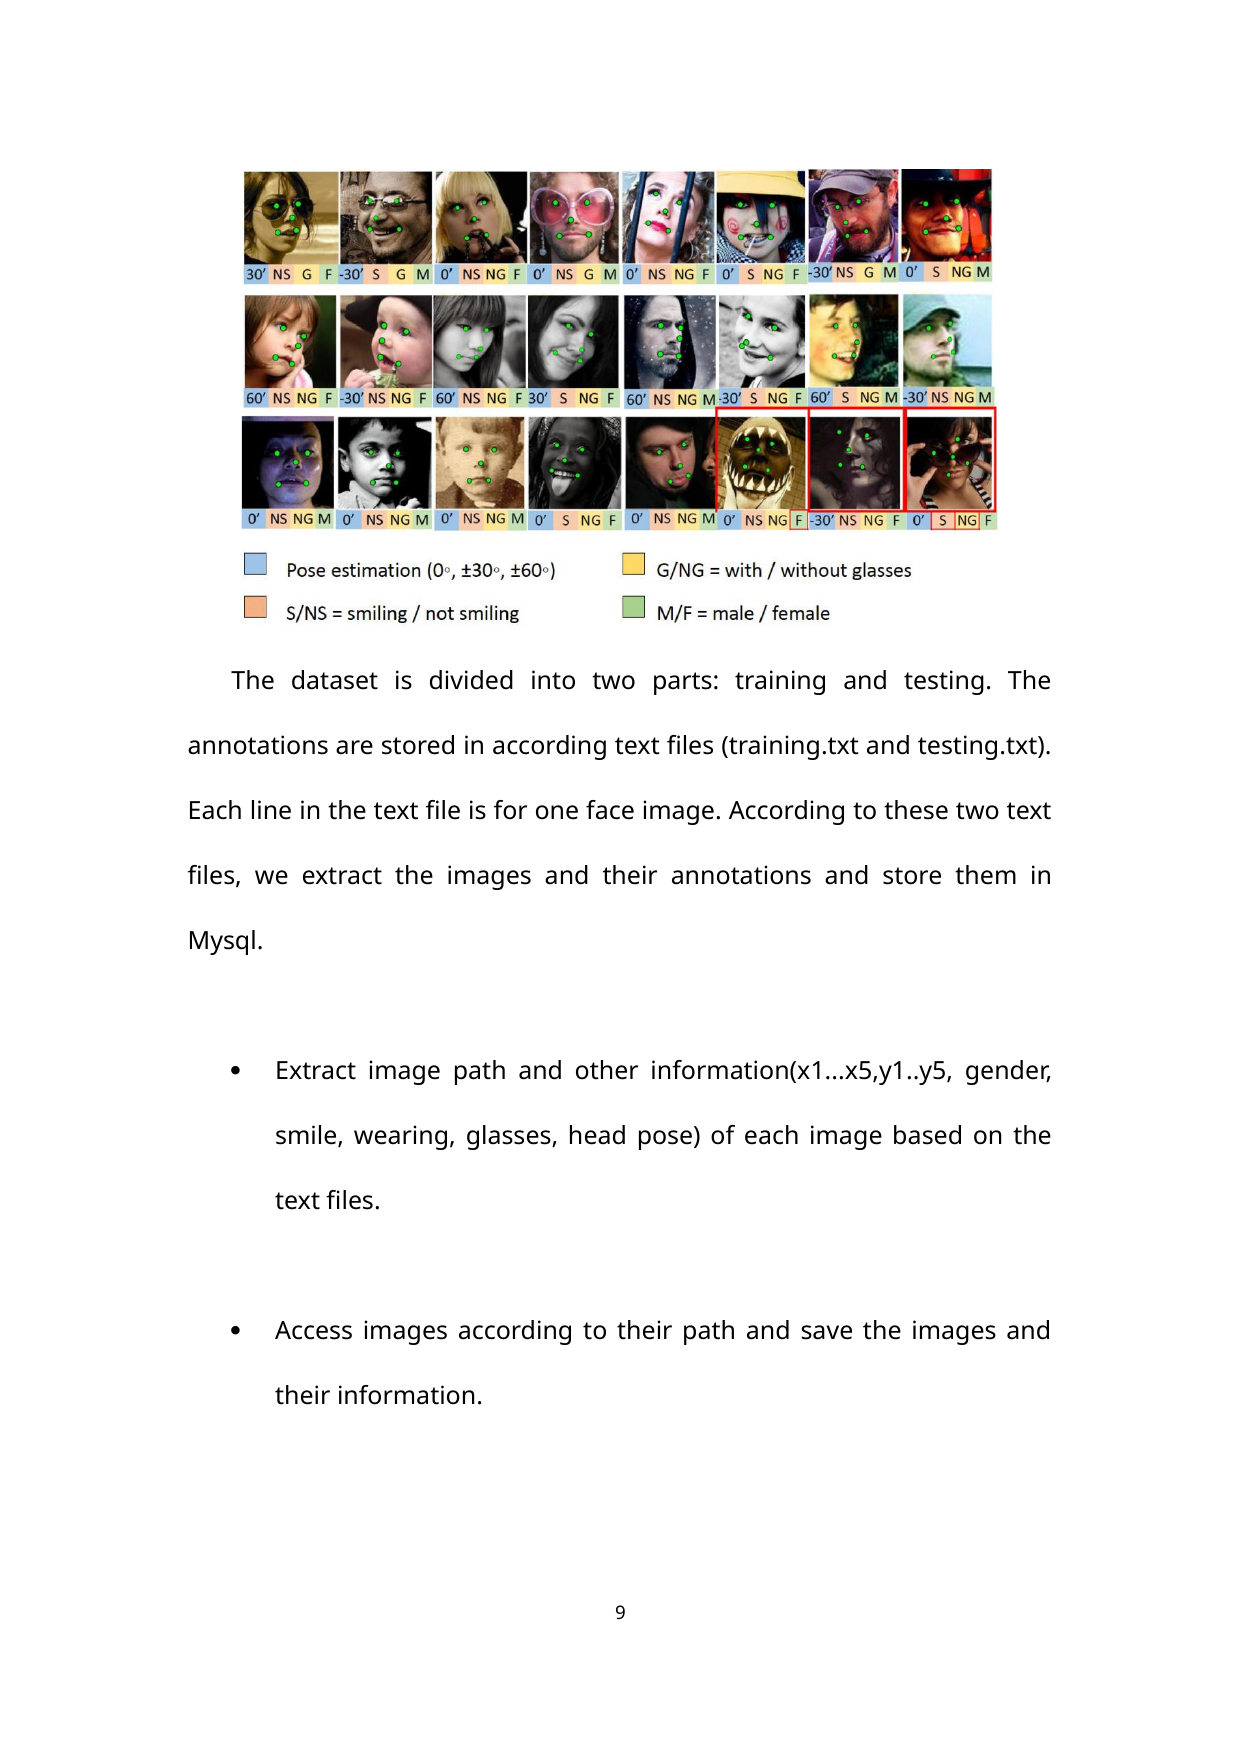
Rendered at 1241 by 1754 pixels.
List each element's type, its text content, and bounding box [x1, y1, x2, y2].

picture [241, 169, 999, 638]
list Access images according to their path and save the images and their information. [231, 1297, 1053, 1427]
text The dataset is divided into two parts: training and testing. The annotations are stored in according text files (training.txt and testing.txt). Each line in the text file is for one face image. According to these two text files, we extract the images and their annotations and store them in Mysql. [187, 647, 1053, 972]
list Extract image path and other information(x1...x5,y1..y5, gender, smile, wearing, glasses, head pose) of each image based on the text files. [231, 1037, 1053, 1232]
